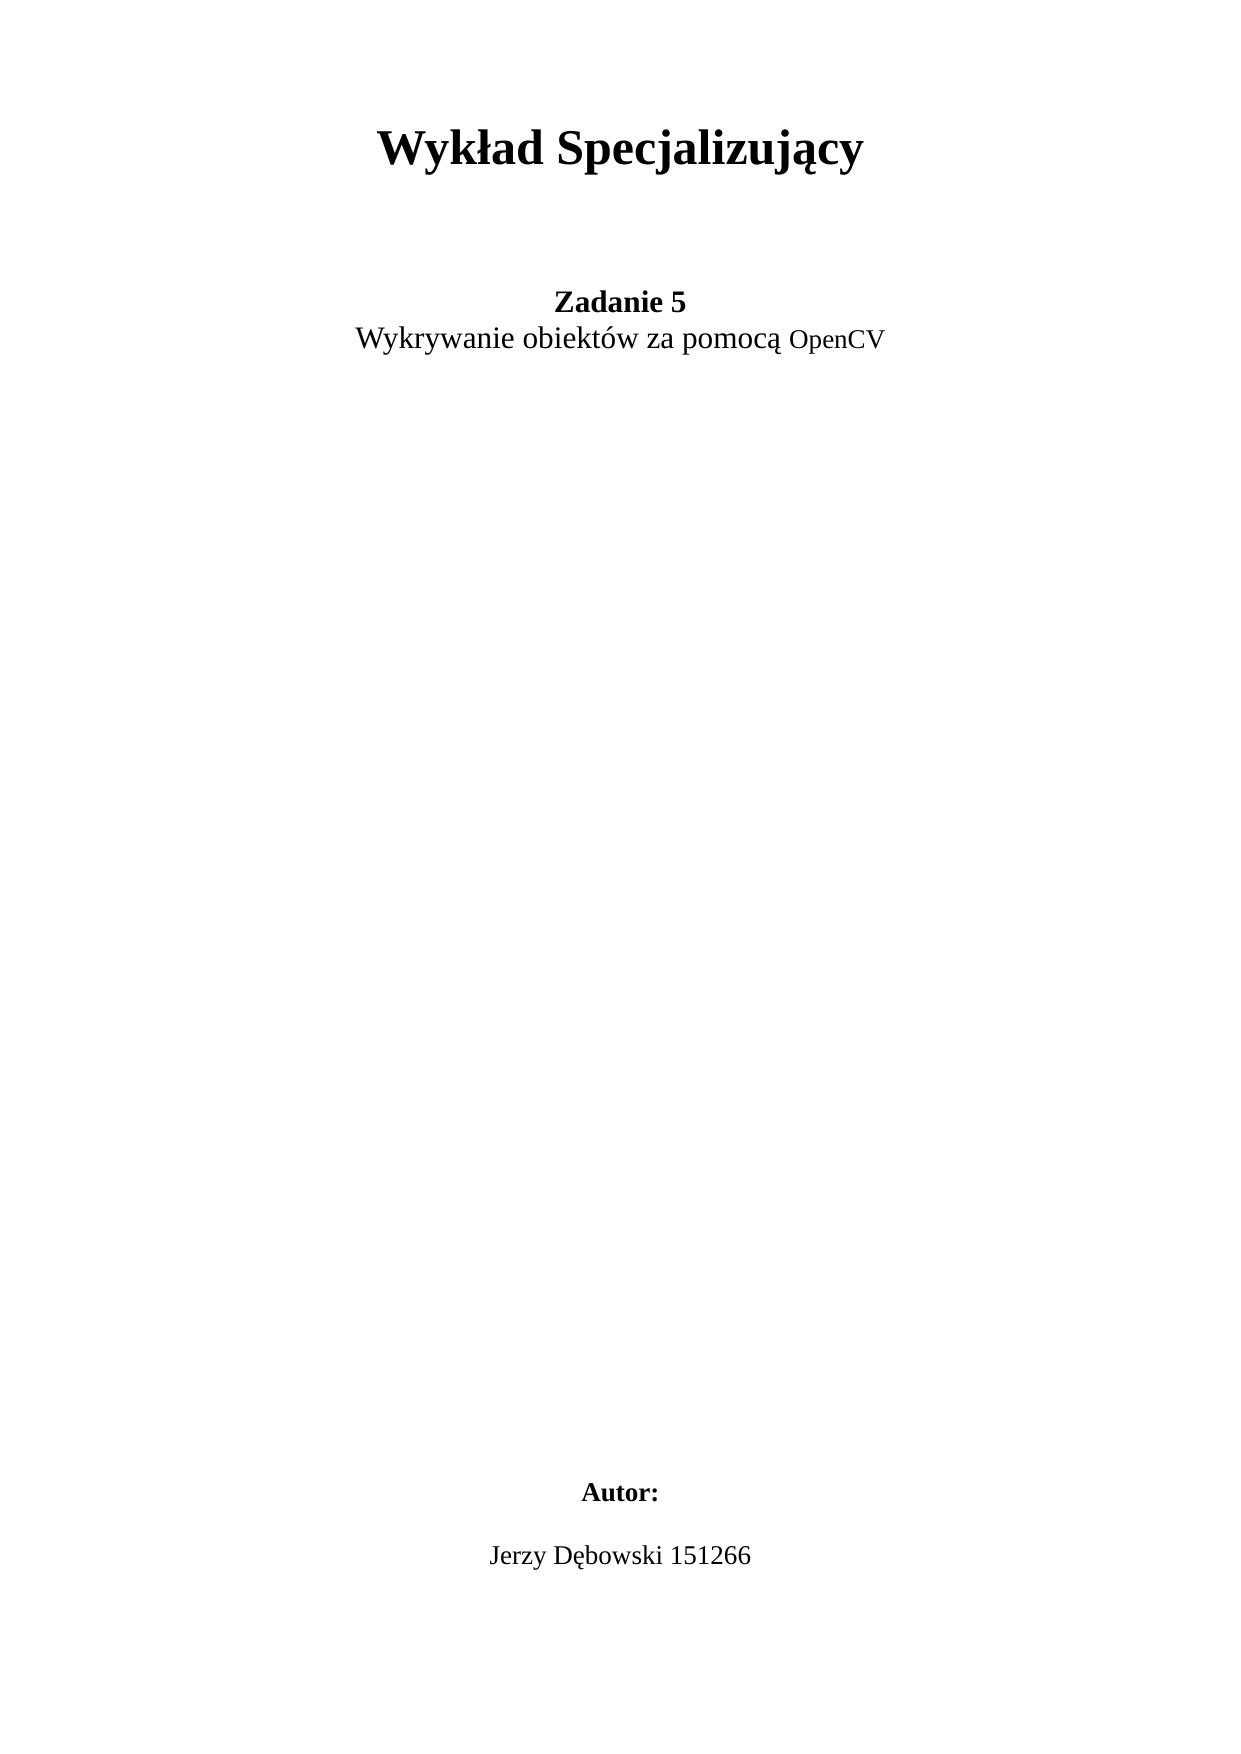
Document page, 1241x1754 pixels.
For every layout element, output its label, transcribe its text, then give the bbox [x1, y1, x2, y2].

text Autor: [118, 1477, 1122, 1508]
text Zadanie 5 Wykrywanie obiektów za pomocą OpenCV [118, 283, 1122, 355]
text Jerzy Dębowski 151266 [118, 1539, 1122, 1570]
text Wykład Specjalizujący [118, 118, 1122, 176]
